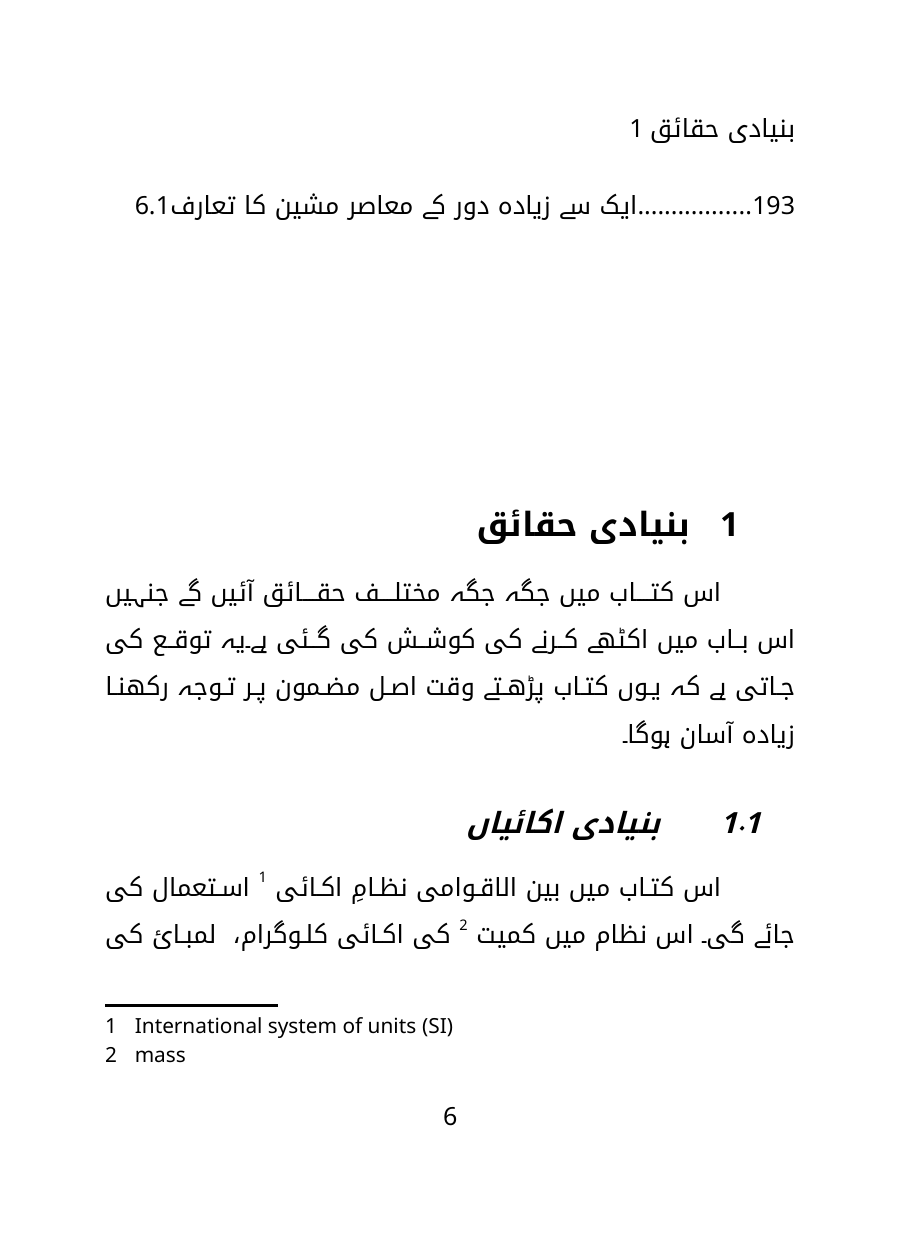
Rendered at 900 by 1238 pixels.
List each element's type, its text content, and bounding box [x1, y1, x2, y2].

text اس کتاب میں جگہ جگہ مختلف حقائق آئیں گے جنہیں اس باب میں اکٹھے کرنے کی کوشش کی گئی ہے۔یہ توقع کی جاتی ہے کہ یوں کتاب پڑھتے وقت اصل مضمون پر توجہ رکھنا زیادہ آسان ہوگا۔ [105, 569, 795, 758]
text اس کتاب میں بین الاقوامی نظامِ اکائی استعمال کی جائے گی۔ اس نظام میں کمیت کی اکائی کلوگرام، لمبائ کی اکائی میٹر اور وقت کی اکائی سیکنڈ ہے۔ [105, 864, 795, 959]
subtitle بنیادی اکائیاں [105, 796, 720, 851]
text International system of units (SI) [105, 1012, 795, 1040]
text mass [105, 1040, 795, 1068]
subtitle بنیادی حقائق [105, 493, 720, 556]
text 6.1ایک سے زیادہ دور کے معاصر مشین کا تعارف 193 [134, 182, 795, 230]
